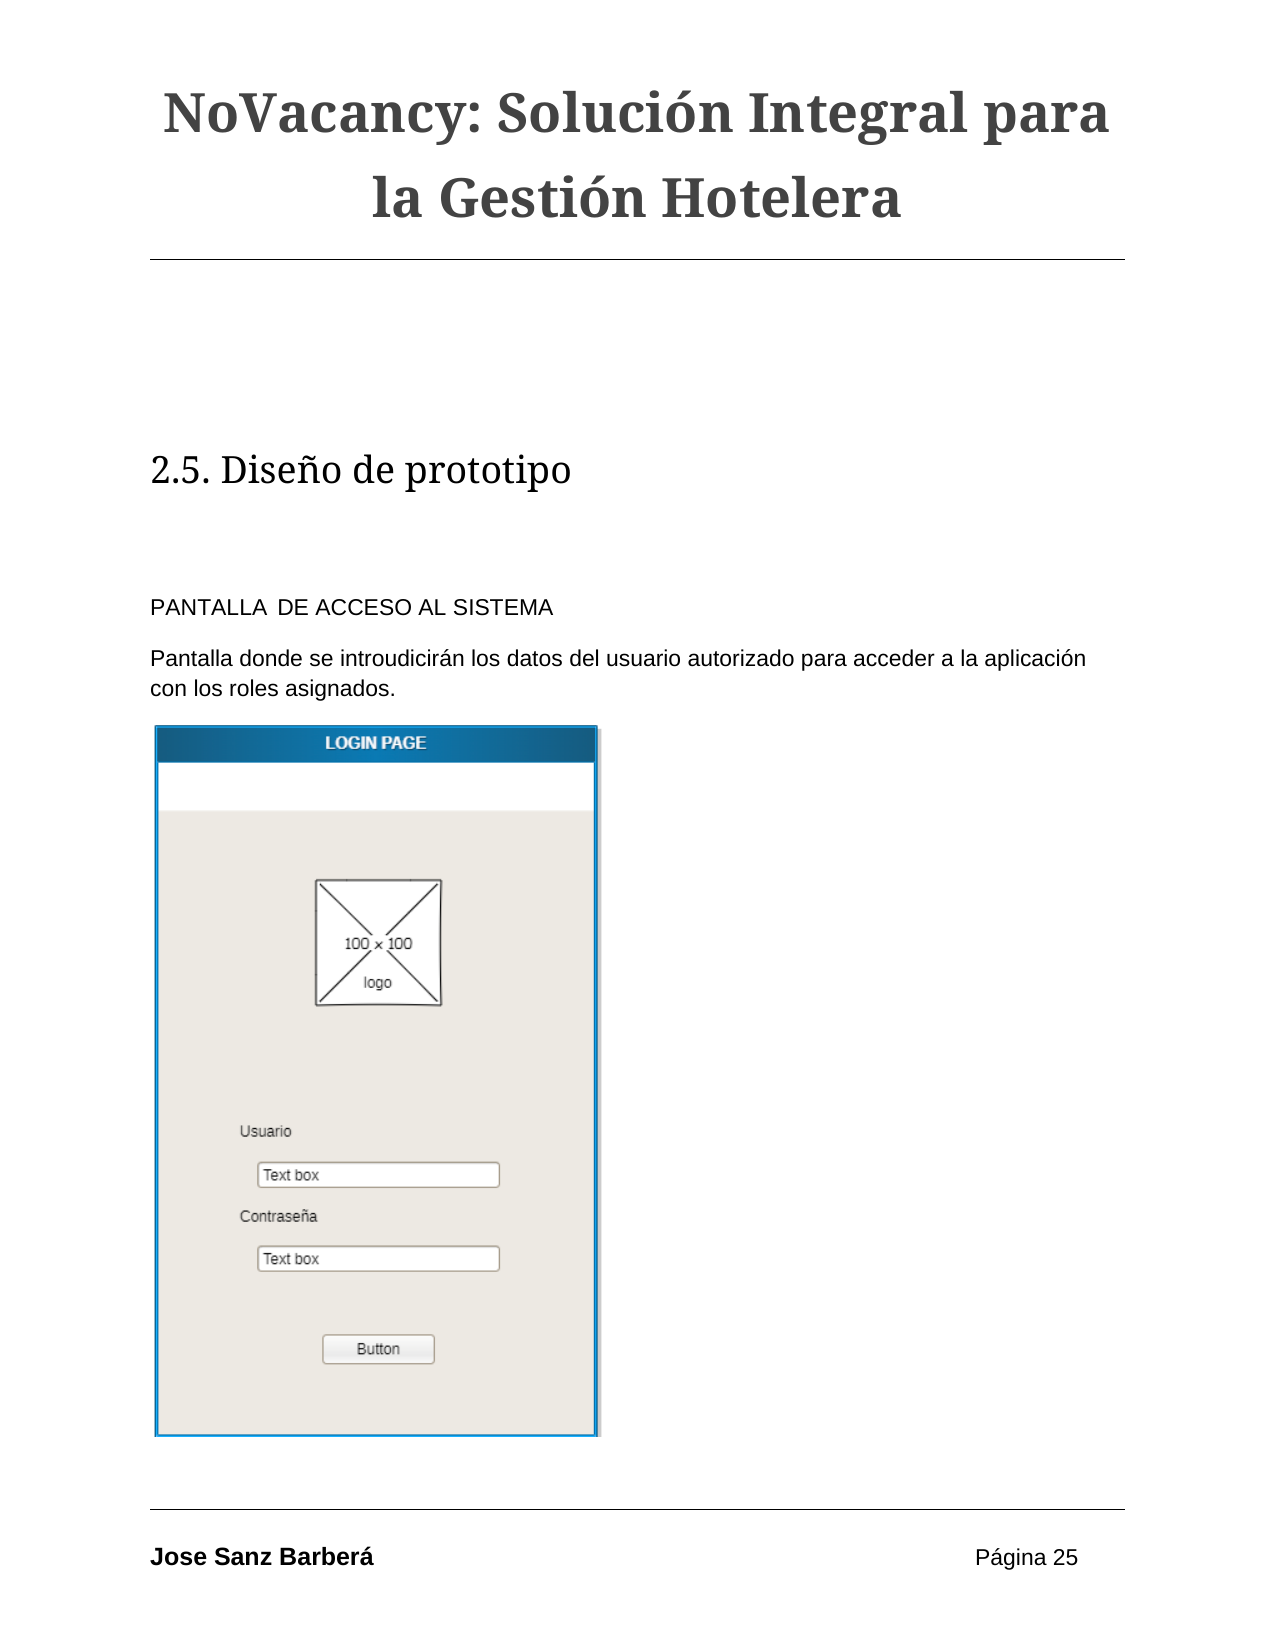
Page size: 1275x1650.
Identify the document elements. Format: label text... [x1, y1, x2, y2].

picture [442, 728, 449, 760]
picture [151, 724, 604, 1437]
text PANTALLA DE ACCESO AL SISTEMA [150, 594, 1125, 621]
picture [157, 728, 313, 762]
subtitle 2.5. Diseño de prototipo [150, 443, 1125, 494]
picture [354, 737, 377, 749]
picture [159, 763, 593, 1434]
picture [452, 728, 595, 762]
picture [325, 737, 336, 750]
picture [335, 737, 359, 749]
picture [382, 737, 429, 750]
text Pantalla donde se introudicirán los datos del usuario autorizado para acceder a la aplicación con los roles asignados. [150, 645, 1125, 701]
